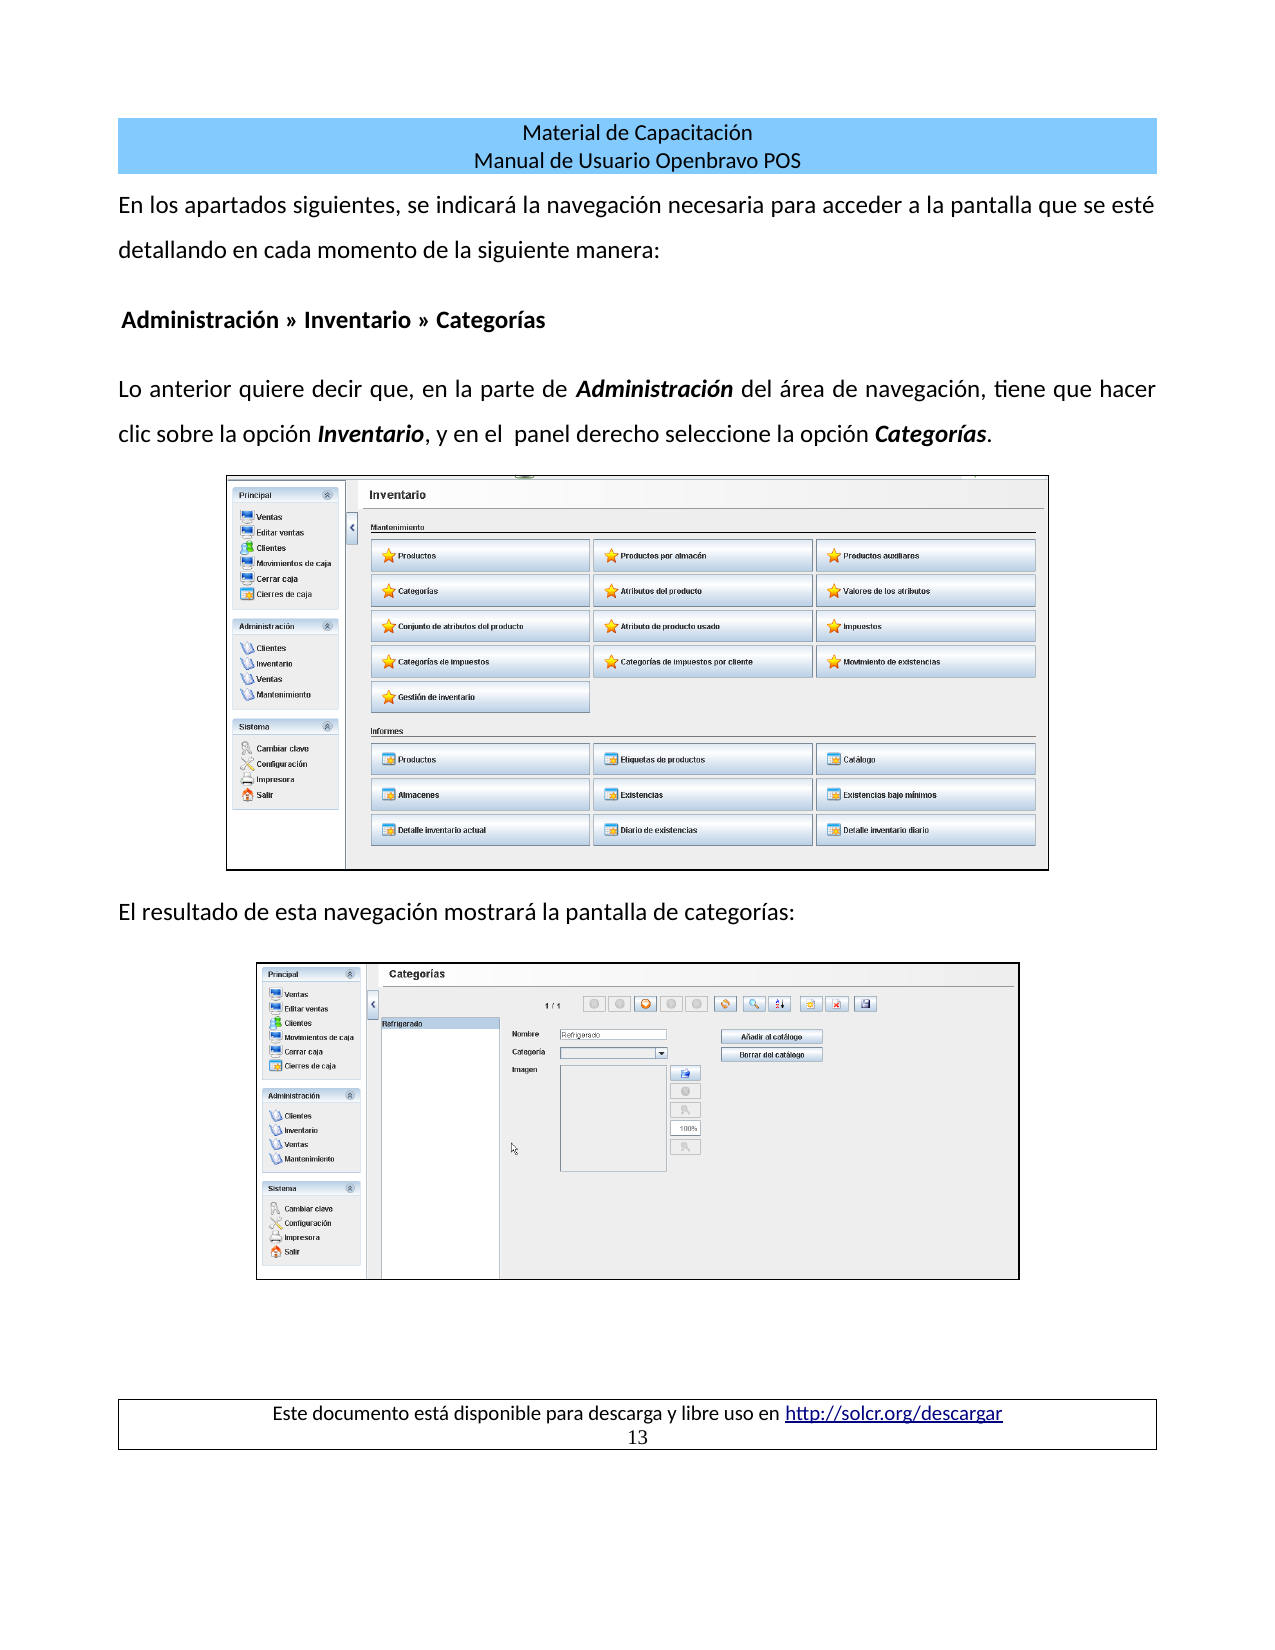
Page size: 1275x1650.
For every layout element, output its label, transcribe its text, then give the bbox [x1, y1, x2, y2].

text El resultado de esta navegación mostrará la pantalla de categorías: [118, 896, 1157, 926]
text Lo anterior quiere decir que, en la parte de Administración del área de navegación, tiene que hacer clic sobre la opción Inventario, y en el panel derecho seleccione la opción Categorías. [118, 373, 1157, 449]
table_header Administración » Inventario » Categorías [118, 291, 555, 362]
text En los apartados siguientes, se indicará la navegación necesaria para acceder a la pantalla que se esté detallando en cada momento de la siguiente manera: [118, 189, 1157, 265]
